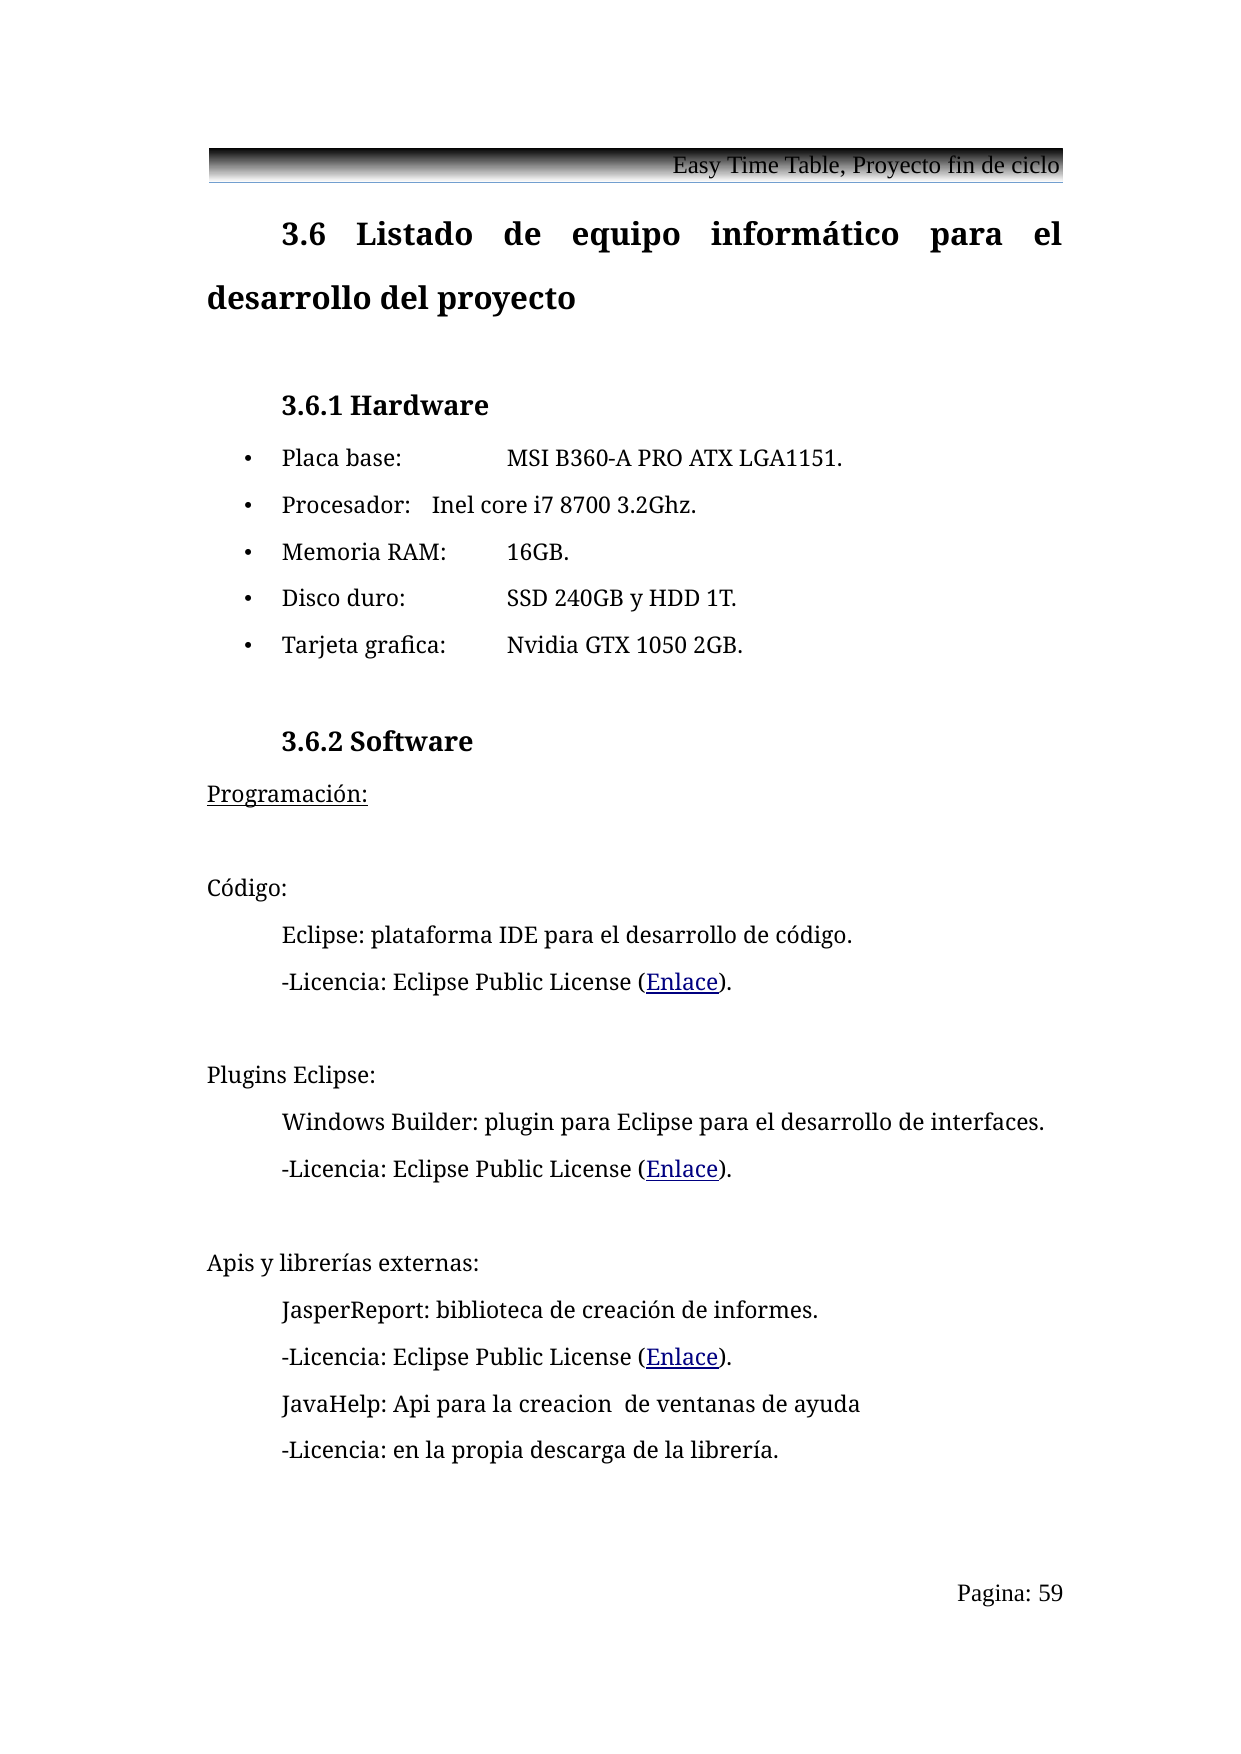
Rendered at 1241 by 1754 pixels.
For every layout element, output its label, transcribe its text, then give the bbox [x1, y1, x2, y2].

text Plugins Eclipse: [207, 1059, 1063, 1091]
text 3.6 Listado de equipo informático para el desarrollo del proyecto [207, 212, 1063, 318]
list Procesador: Inel core i7 8700 3.2Ghz. [244, 488, 1063, 520]
text -Licencia: Eclipse Public License (Enlace). [207, 1153, 1063, 1184]
text -Licencia: Eclipse Public License (Enlace). [207, 966, 1063, 997]
text JasperReport: biblioteca de creación de informes. [207, 1294, 1063, 1325]
text 3.6.2 Software [207, 723, 1063, 760]
text Apis y librerías externas: [207, 1247, 1063, 1278]
list Placa base: MSI B360-A PRO ATX LGA1151. [244, 442, 1063, 473]
text Código: [207, 872, 1063, 903]
text 3.6.1 Hardware [207, 386, 1063, 423]
text Programación: [207, 778, 1063, 809]
text Windows Builder: plugin para Eclipse para el desarrollo de interfaces. [207, 1106, 1063, 1138]
text -Licencia: en la propia descarga de la librería. [207, 1434, 1063, 1466]
list Disco duro: SSD 240GB y HDD 1T. [244, 582, 1063, 613]
text -Licencia: Eclipse Public License (Enlace). [207, 1341, 1063, 1372]
text Eclipse: plataforma IDE para el desarrollo de código. [207, 919, 1063, 950]
text JavaHelp: Api para la creacion de ventanas de ayuda [207, 1388, 1063, 1419]
list Memoria RAM: 16GB. [244, 535, 1063, 567]
list Tarjeta grafica: Nvidia GTX 1050 2GB. [244, 629, 1063, 660]
